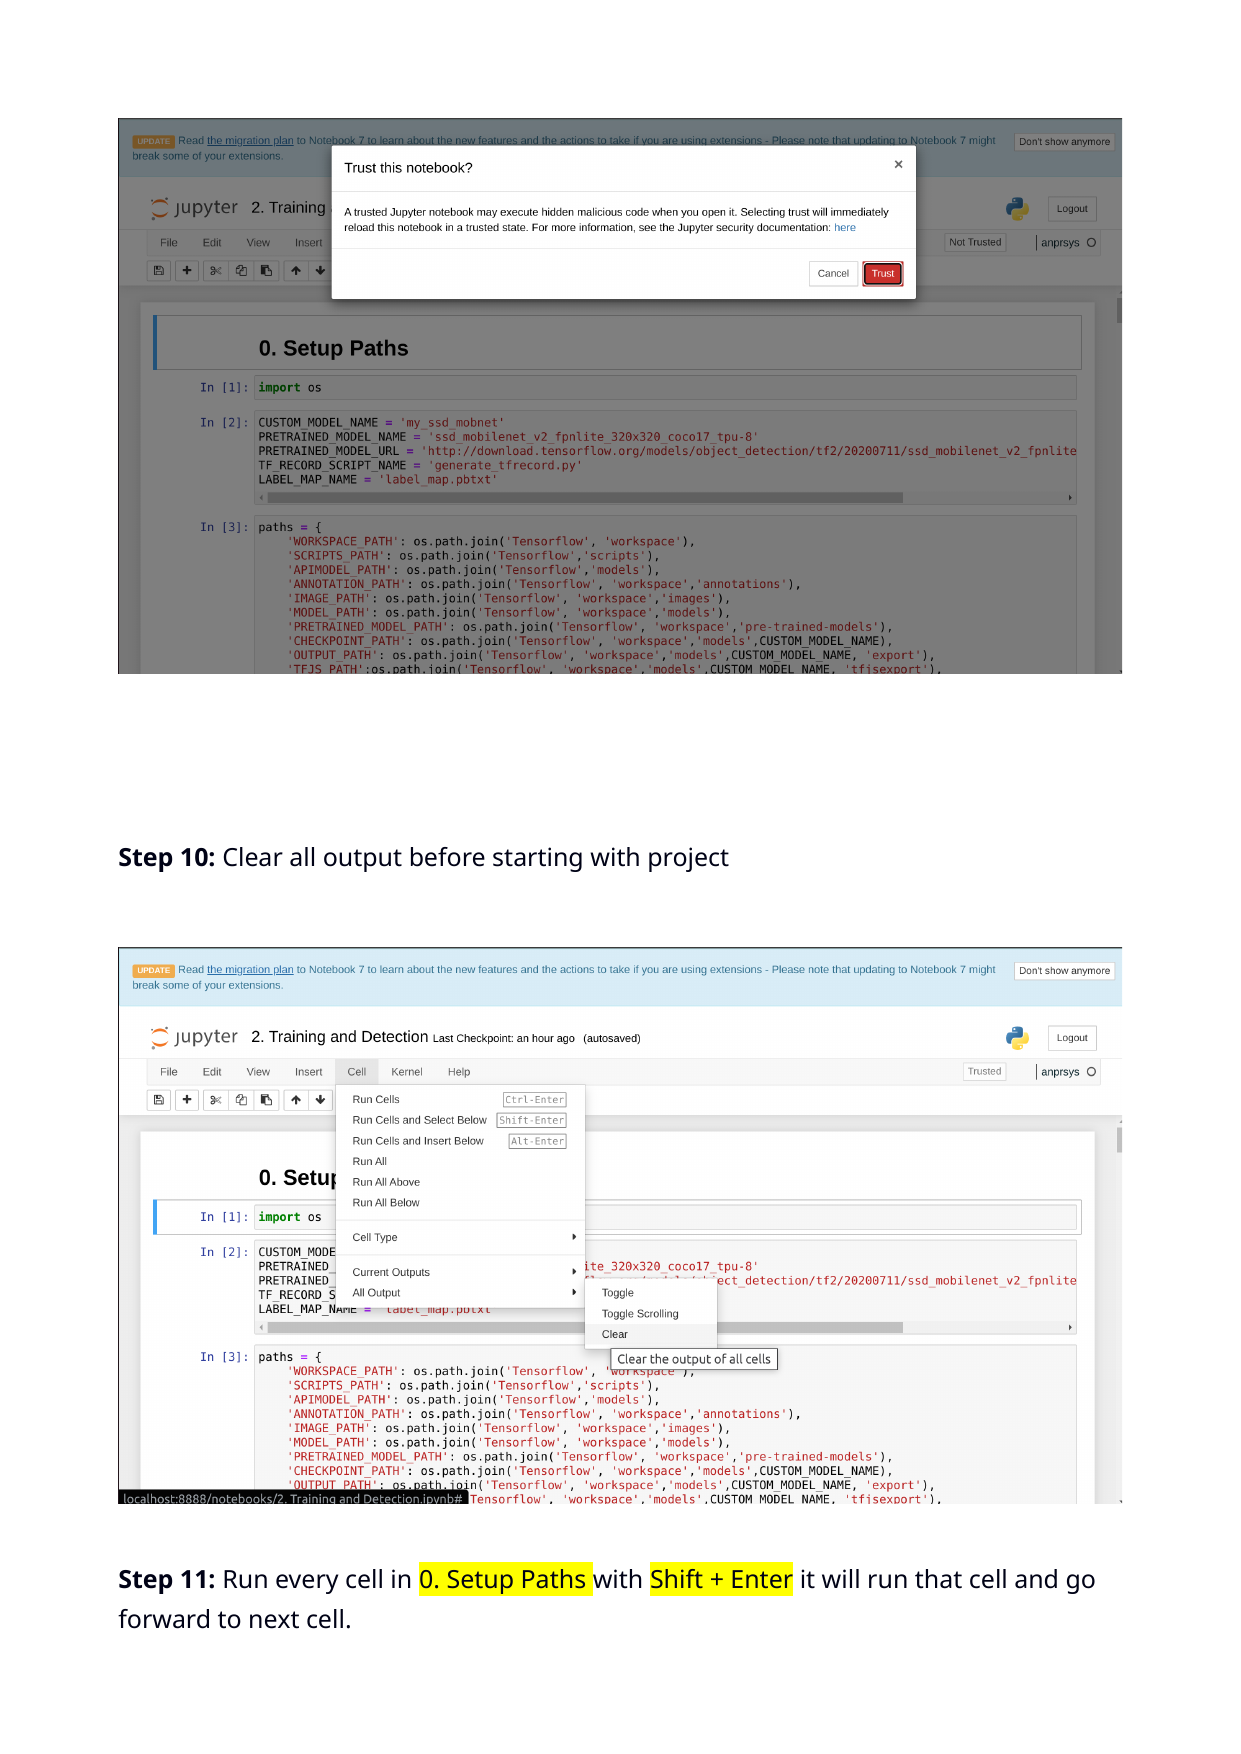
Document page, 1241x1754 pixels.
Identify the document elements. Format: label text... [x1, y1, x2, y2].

picture [118, 118, 1123, 674]
picture [118, 947, 1123, 1504]
text Step 10: Clear all output before starting with project [118, 840, 1122, 874]
text Step 11: Run every cell in 0. Setup Paths with Shift + Enter it will run that cell and go forward to next cell. [118, 1562, 1122, 1635]
